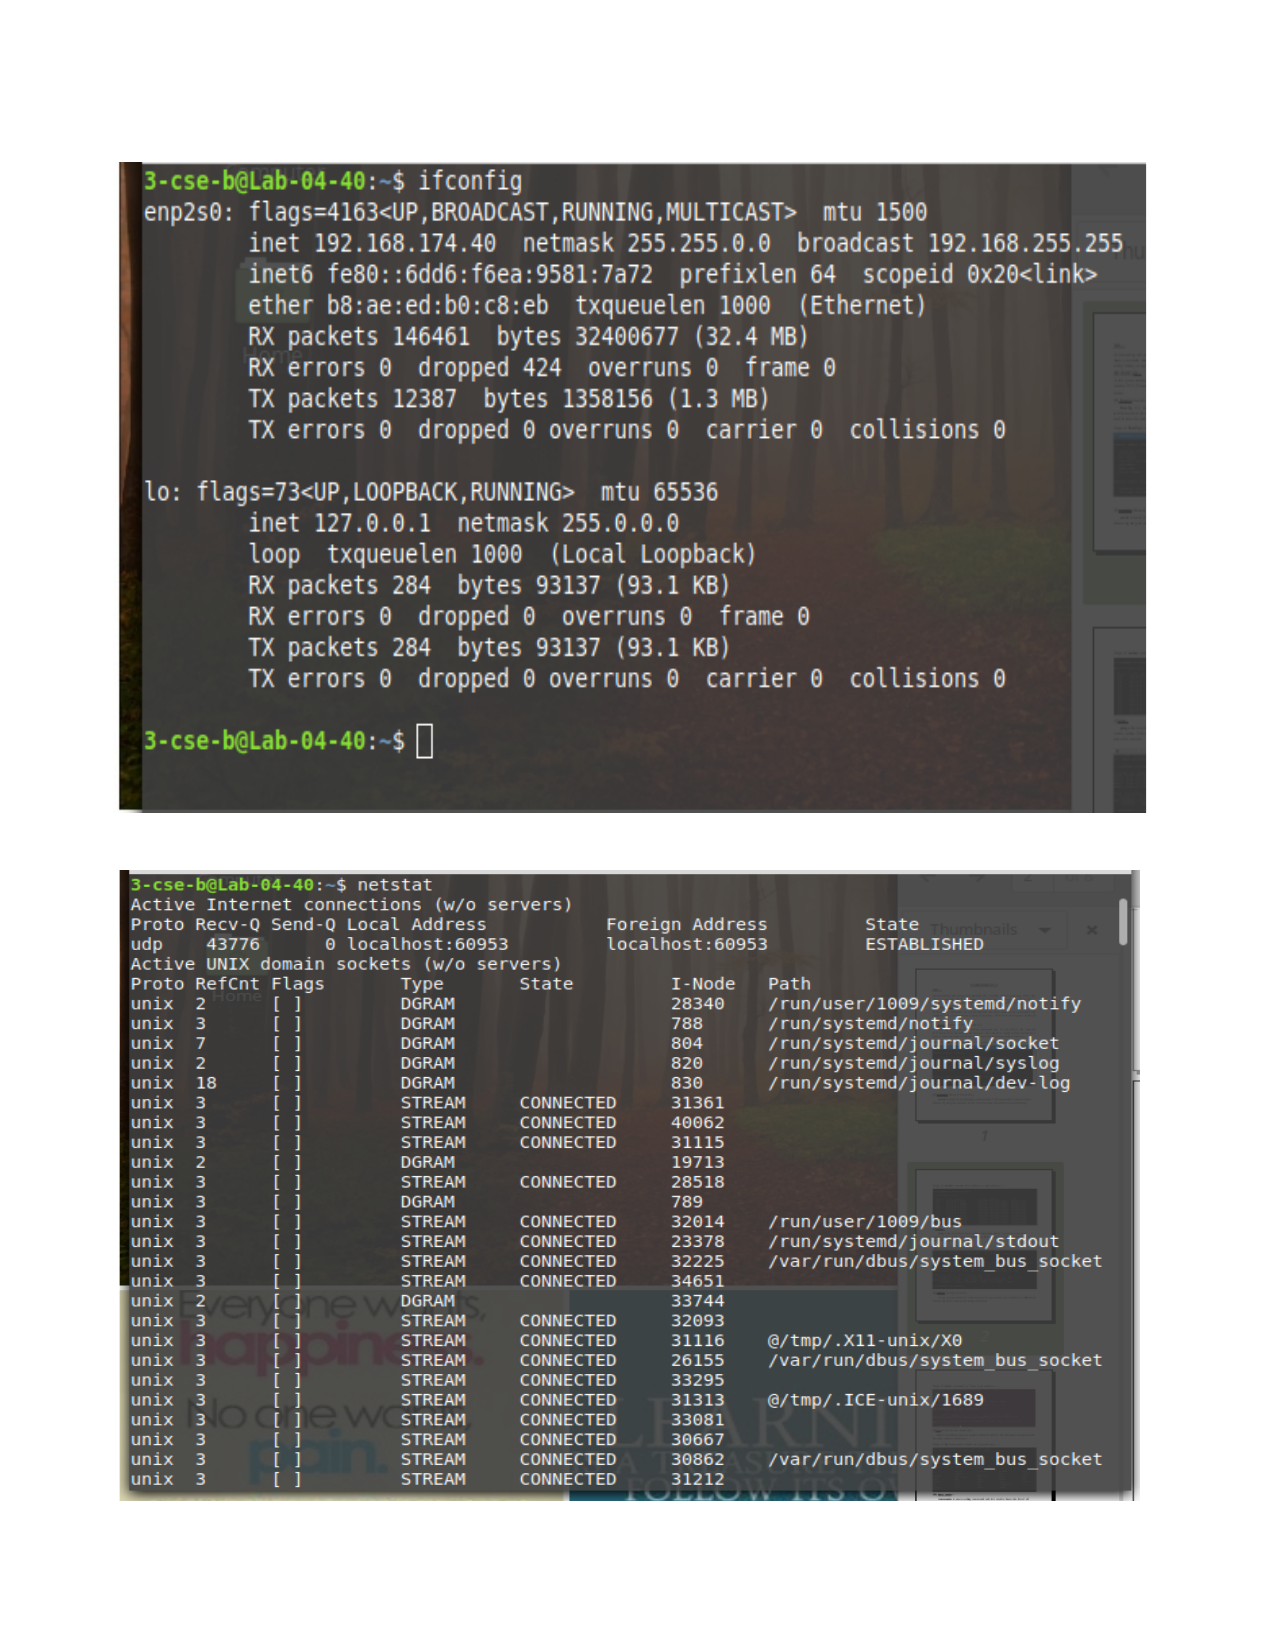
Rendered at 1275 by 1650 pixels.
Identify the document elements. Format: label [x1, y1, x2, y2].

picture [119, 870, 224, 1501]
